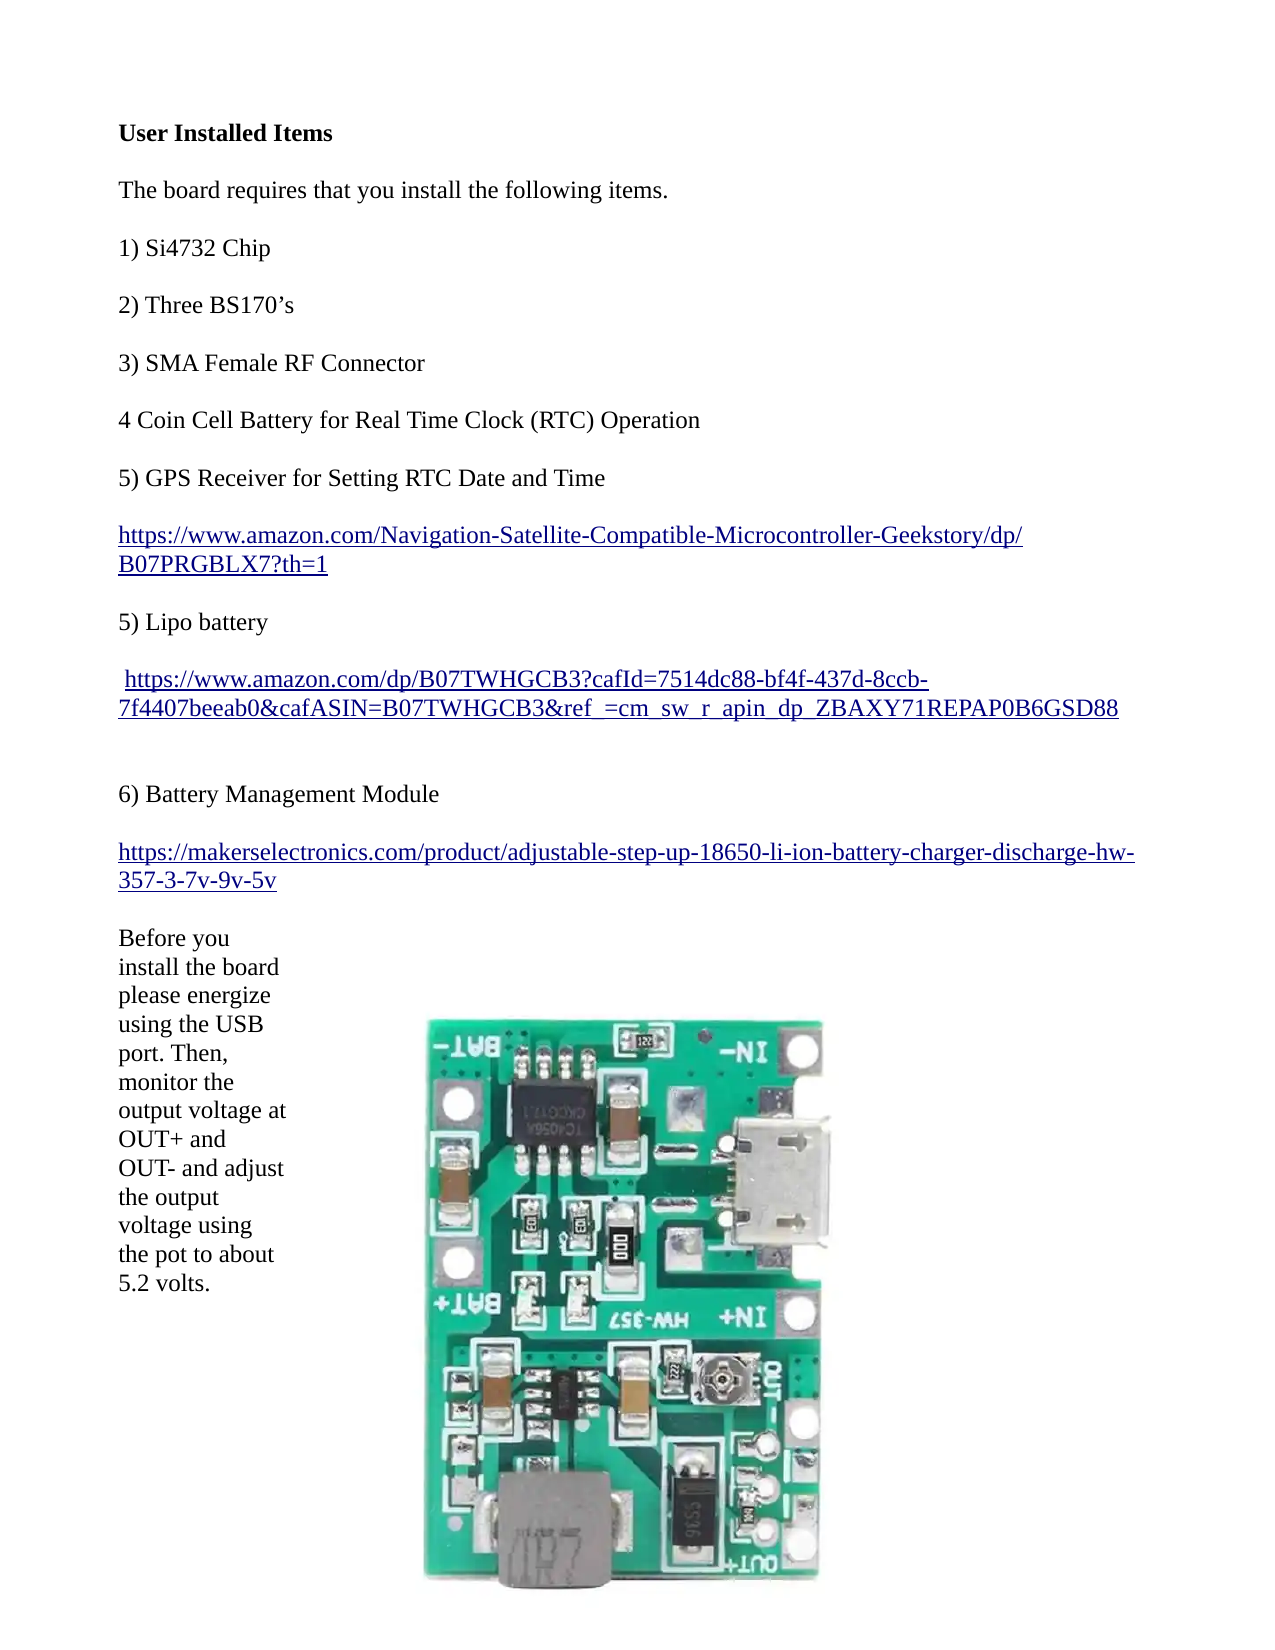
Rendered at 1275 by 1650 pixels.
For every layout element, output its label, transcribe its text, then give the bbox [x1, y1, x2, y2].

text 1) Si4732 Chip [118, 233, 1157, 262]
text The board requires that you install the following items. [118, 176, 1157, 204]
text https://www.amazon.com/Navigation-Satellite-Compatible-Microcontroller-Geekstory/dp/B07PRGBLX7?th=1 [118, 521, 1157, 578]
text 4 Coin Cell Battery for Real Time Clock (RTC) Operation [118, 406, 1157, 434]
text 5) GPS Receiver for Setting RTC Date and Time [118, 463, 1157, 492]
text https://makerselectronics.com/product/adjustable-step-up-18650-li-ion-battery-charger-discharge-hw-357-3-7v-9v-5v [118, 837, 1157, 894]
text Before you install the board please energize using the USB port. Then, monitor the output voltage at OUT+ and OUT- and adjust the output voltage using the pot to about 5.2 volts. [118, 923, 1157, 1297]
text 5) Lipo battery [118, 607, 1157, 636]
picture [288, 945, 993, 1650]
text 3) SMA Female RF Connector [118, 348, 1157, 377]
text User Installed Items [118, 118, 1157, 147]
text 2) Three BS170’s [118, 291, 1157, 319]
text https://www.amazon.com/dp/B07TWHGCB3?cafId=7514dc88-bf4f-437d-8ccb-7f4407beeab0&cafASIN=B07TWHGCB3&ref_=cm_sw_r_apin_dp_ZBAXY71REPAP0B6GSD88 [118, 664, 1157, 722]
text 6) Battery Management Module [118, 779, 1157, 808]
